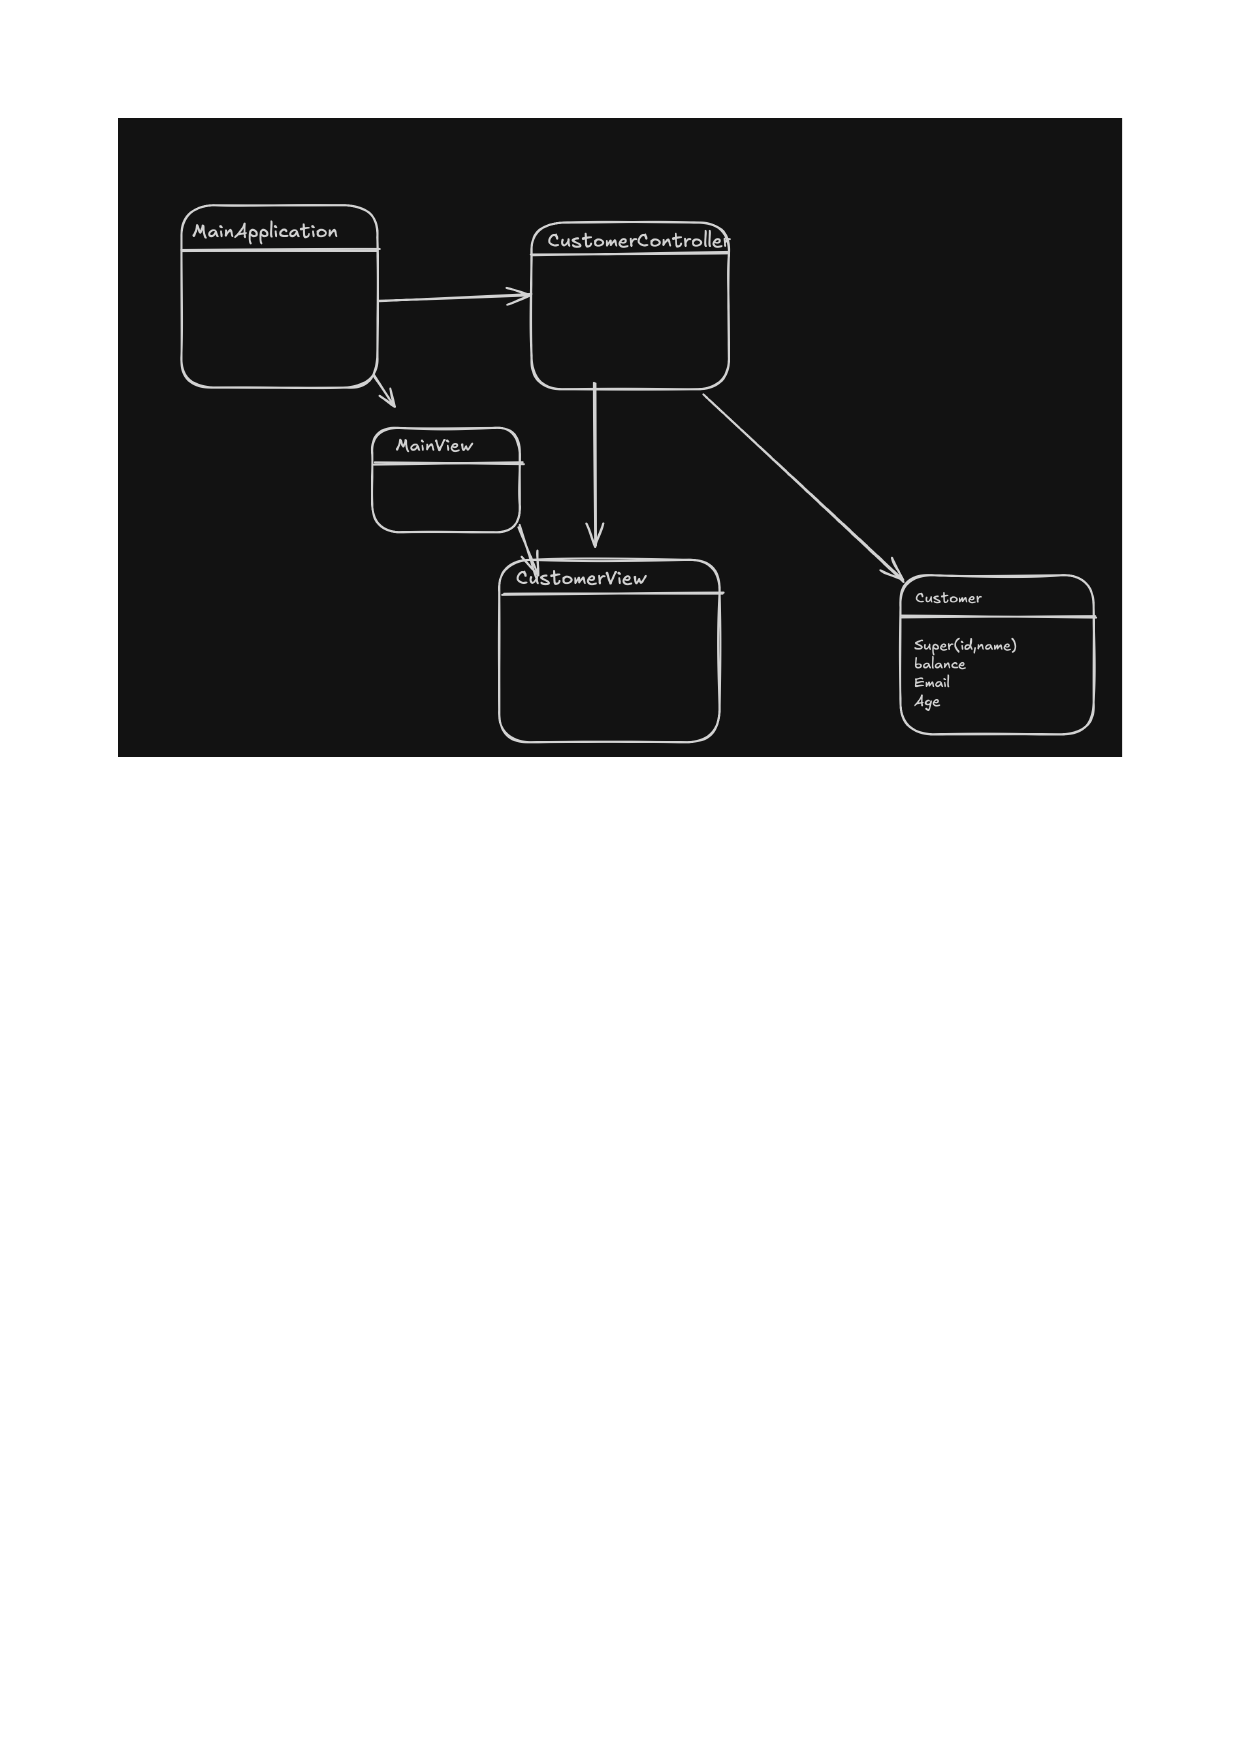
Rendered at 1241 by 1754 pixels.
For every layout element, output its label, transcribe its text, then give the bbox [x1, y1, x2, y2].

picture [118, 118, 1123, 757]
text Although in the spec we were recommended to use a textarea to display the cutomser data, to me a table made a lot more sense as this system may have hundreds of customers and scrolling through a table is much more tailored than a text area with a simple side scroll bar [118, 1444, 1122, 1632]
text For this stage we were really just testing our CRUD implementation skills in which I found it quite easy to add customers, delete them by their given ID which they inherit from the agent class (Parent to both itself and product and only contains the field name and id), view customers in a table, load customers in from the original database and save these customers with a button. [118, 905, 1122, 1143]
text Core functionality [118, 839, 1122, 873]
text Given I had used sql in the original project, it did take a bit of learning to adjust to reading from text files but it was actually quite easy in the end. I found using an ArrayList as recommended really handy as for deleting customers as each time I saved, all we had to do was iterate over the Arraylist and resave what was there now, including after deleting data [118, 1174, 1122, 1413]
